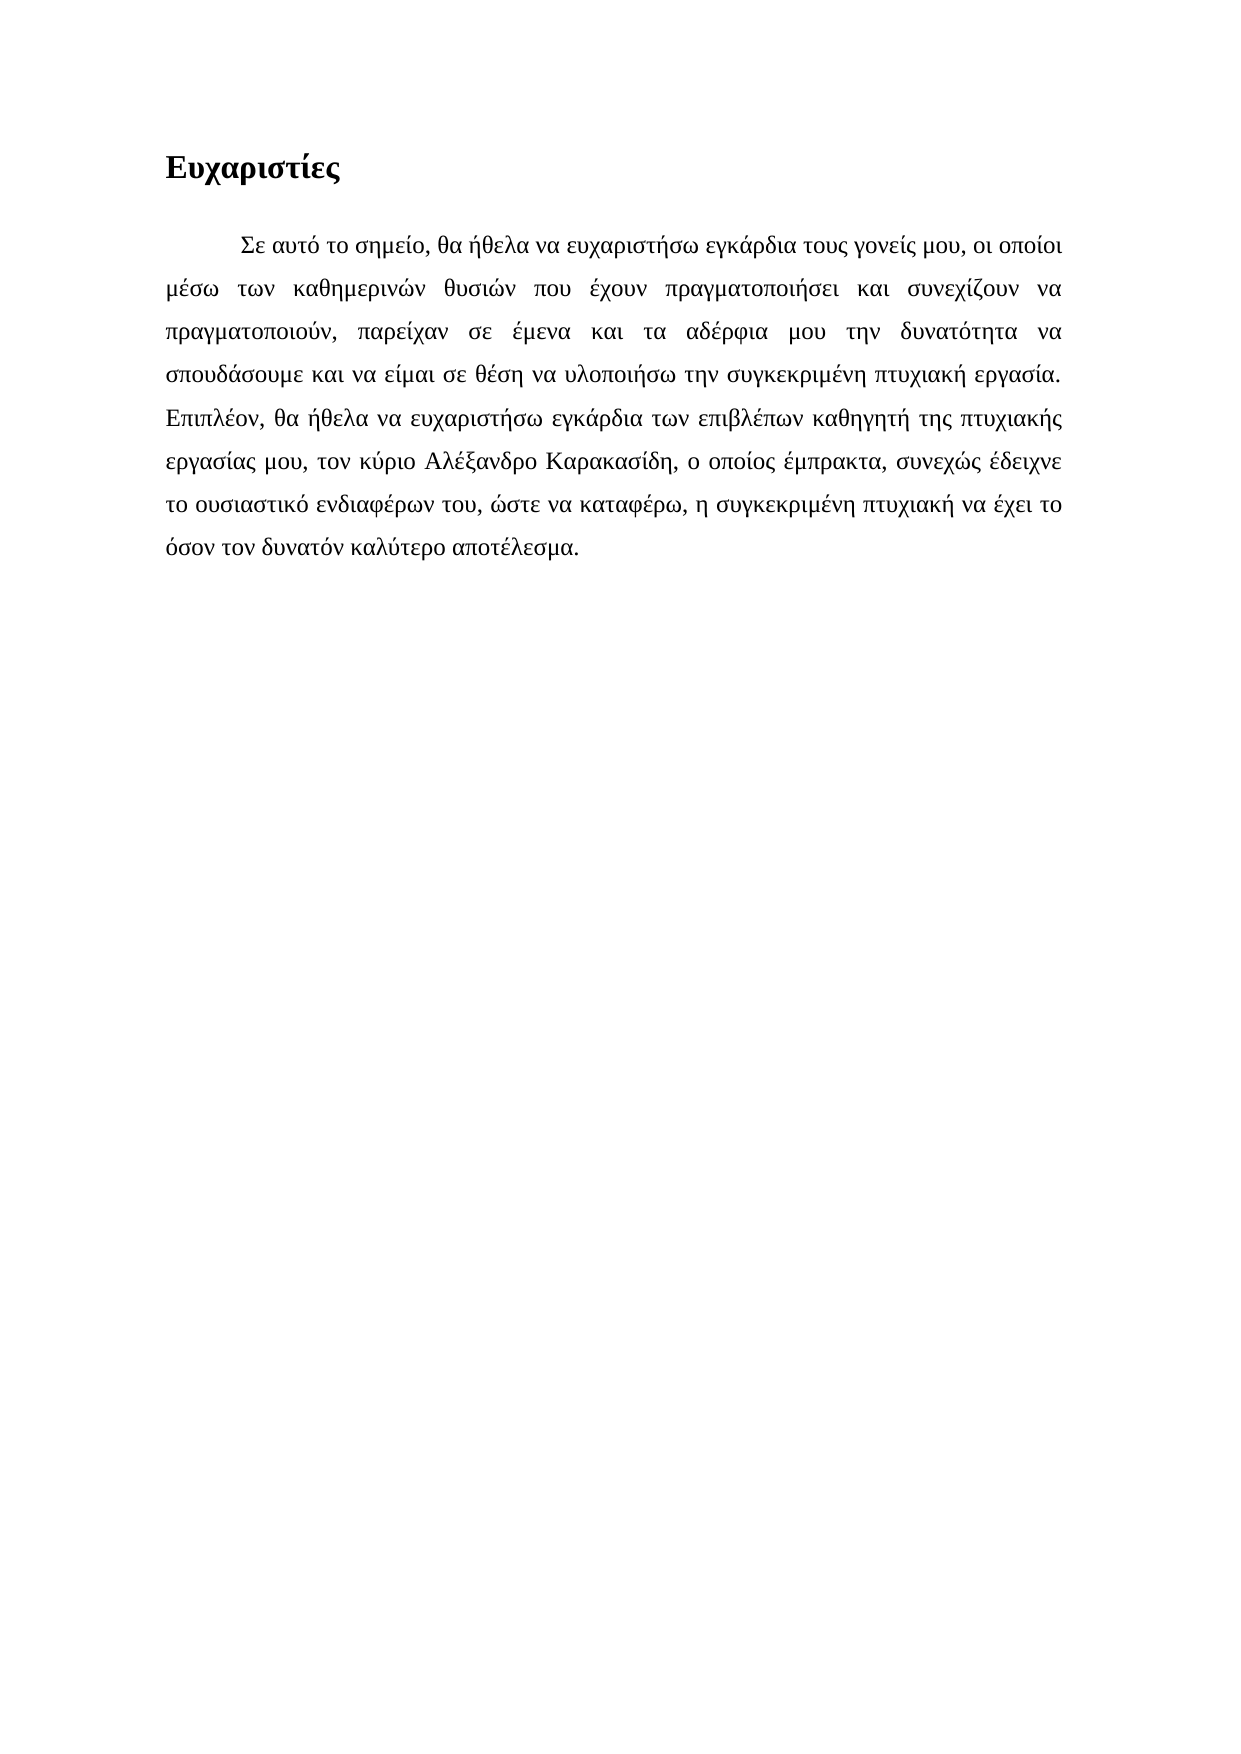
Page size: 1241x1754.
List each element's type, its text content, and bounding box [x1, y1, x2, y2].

subtitle Ευχαριστίες [165, 148, 1063, 186]
text Σε αυτό το σημείο, θα ήθελα να ευχαριστήσω εγκάρδια τους γονείς μου, οι οποίοι μέσω των καθημερινών θυσιών που έχουν πραγματοποιήσει και συνεχίζουν να πραγματοποιούν, παρείχαν σε έμενα και τα αδέρφια μου την δυνατότητα να σπουδάσουμε και να είμαι σε θέση να υλοποιήσω την συγκεκριμένη πτυχιακή εργασία. Επιπλέον, θα ήθελα να ευχαριστήσω εγκάρδια των επιβλέπων καθηγητή της πτυχιακής εργασίας μου, τον κύριο Αλέξανδρο Καρακασίδη, ο οποίος έμπρακτα, συνεχώς έδειχνε το ουσιαστικό ενδιαφέρων του, ώστε να καταφέρω, η συγκεκριμένη πτυχιακή να έχει το όσον τον δυνατόν καλύτερο αποτέλεσμα. [165, 230, 1063, 561]
